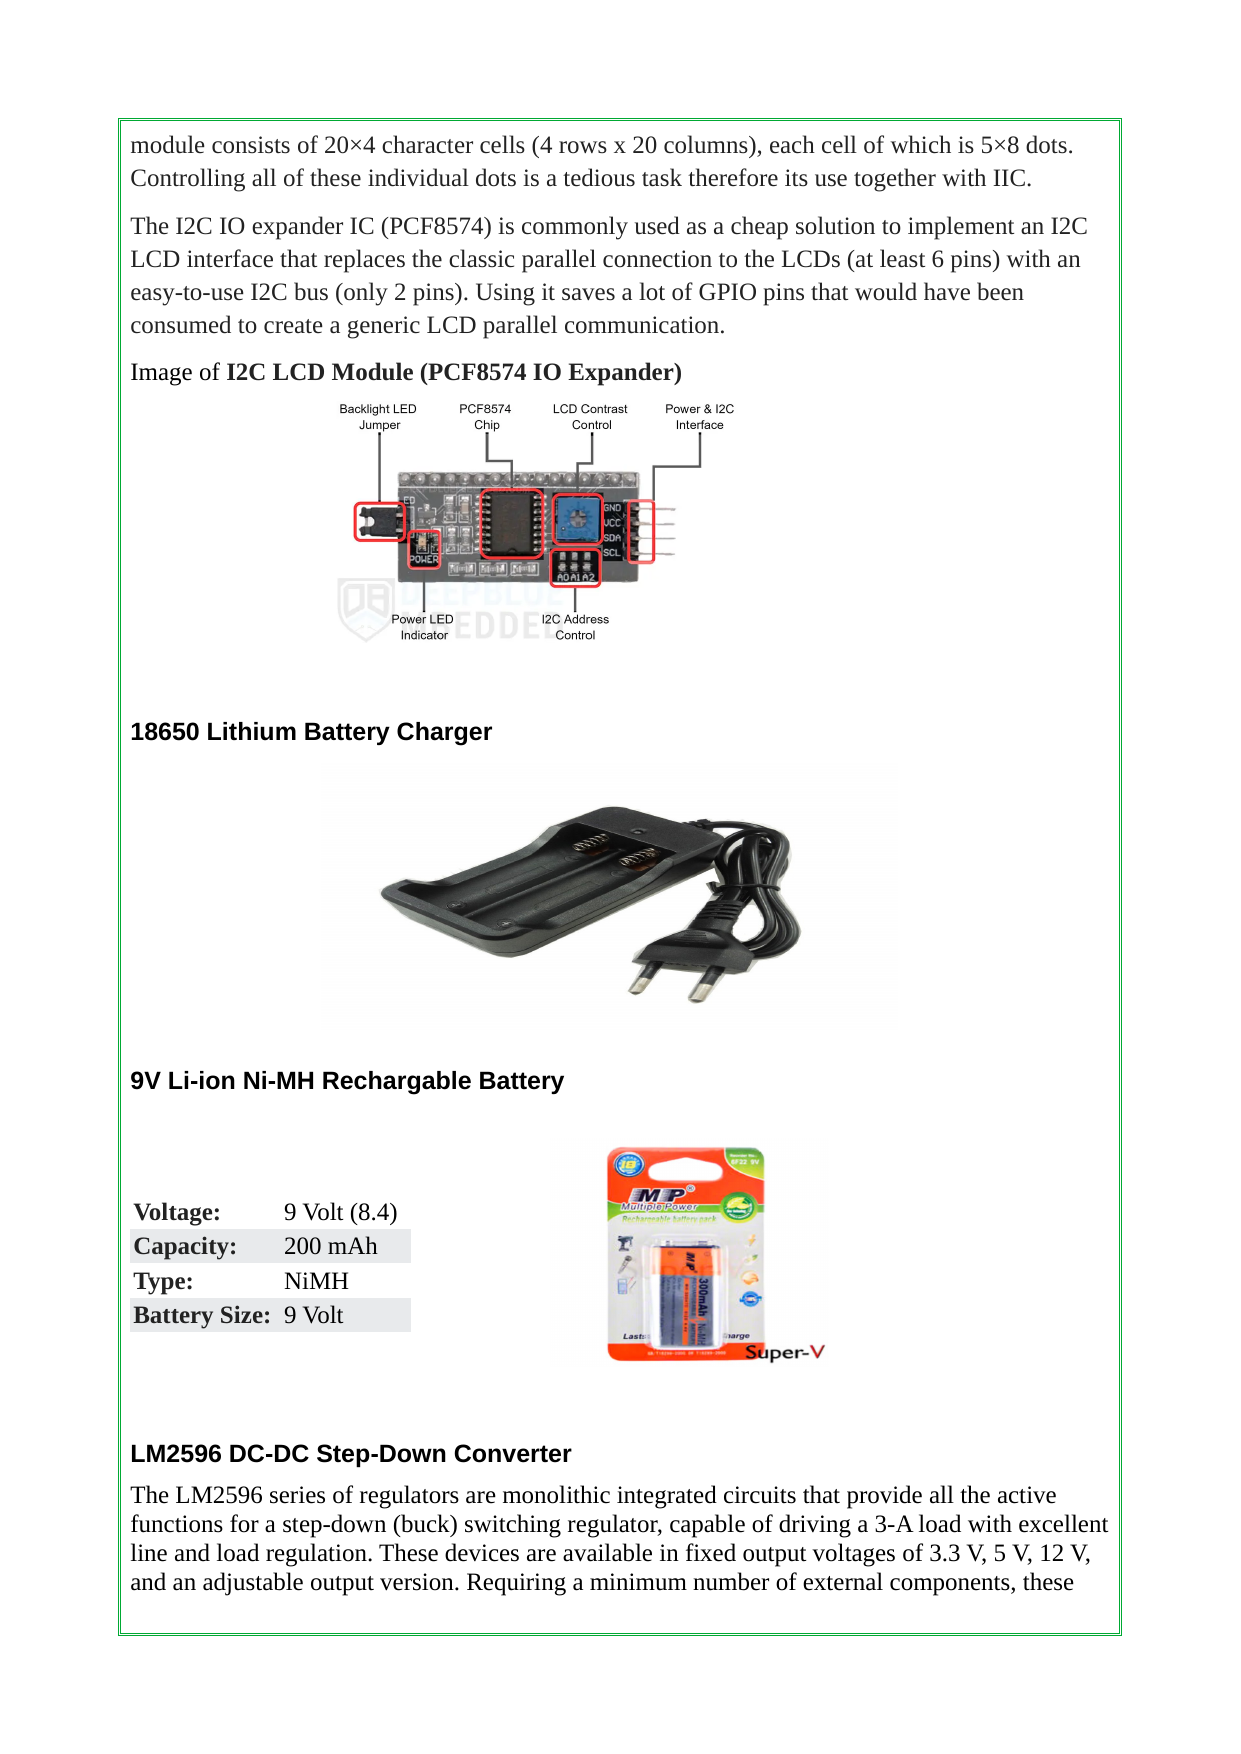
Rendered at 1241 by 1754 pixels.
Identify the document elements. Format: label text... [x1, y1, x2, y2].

table_cell Capacity: [130, 1229, 281, 1263]
subtitle 9V Li-ion Ni-MH Rechargable Battery [130, 1066, 1110, 1095]
subtitle 18650 Lithium Battery Charger [130, 717, 1110, 746]
picture [550, 1138, 830, 1367]
text The I2C IO expander IC (PCF8574) is commonly used as a cheap solution to implement an I2C LCD interface that replaces the classic parallel connection to the LCDs (at least 6 pins) with an easy-to-use I2C bus (only 2 pins). Using it saves a lot of GPIO pins that would have been consumed to create a generic LCD parallel communication. [130, 211, 1110, 339]
table_cell Battery Size: [130, 1298, 281, 1332]
table_cell NiMH [281, 1263, 411, 1298]
table_cell 200 mAh [281, 1229, 411, 1263]
picture [321, 763, 899, 1031]
text The LM2596 series of regulators are monolithic integrated circuits that provide all the active functions for a step-down (buck) switching regulator, capable of driving a 3-A load with excellent line and load regulation. These devices are available in fixed output voltages of 3.3 V, 5 V, 12 V, and an adjustable output version. Requiring a minimum number of external components, these [130, 1481, 1110, 1596]
text Image of I2C LCD Module (PCF8574 IO Expander) [130, 357, 1110, 386]
table_header Voltage: [130, 1194, 281, 1228]
table_cell Type: [130, 1263, 281, 1298]
table_cell 9 Volt [281, 1298, 411, 1332]
text module consists of 20×4 character cells (4 rows x 20 columns), each cell of which is 5×8 dots. Controlling all of these individual dots is a tedious task therefore its use together with IIC. [130, 130, 1110, 192]
picture [336, 401, 740, 643]
subtitle LM2596 DC-DC Step-Down Converter [130, 1439, 1110, 1468]
table_header 9 Volt (8.4) [281, 1194, 411, 1228]
